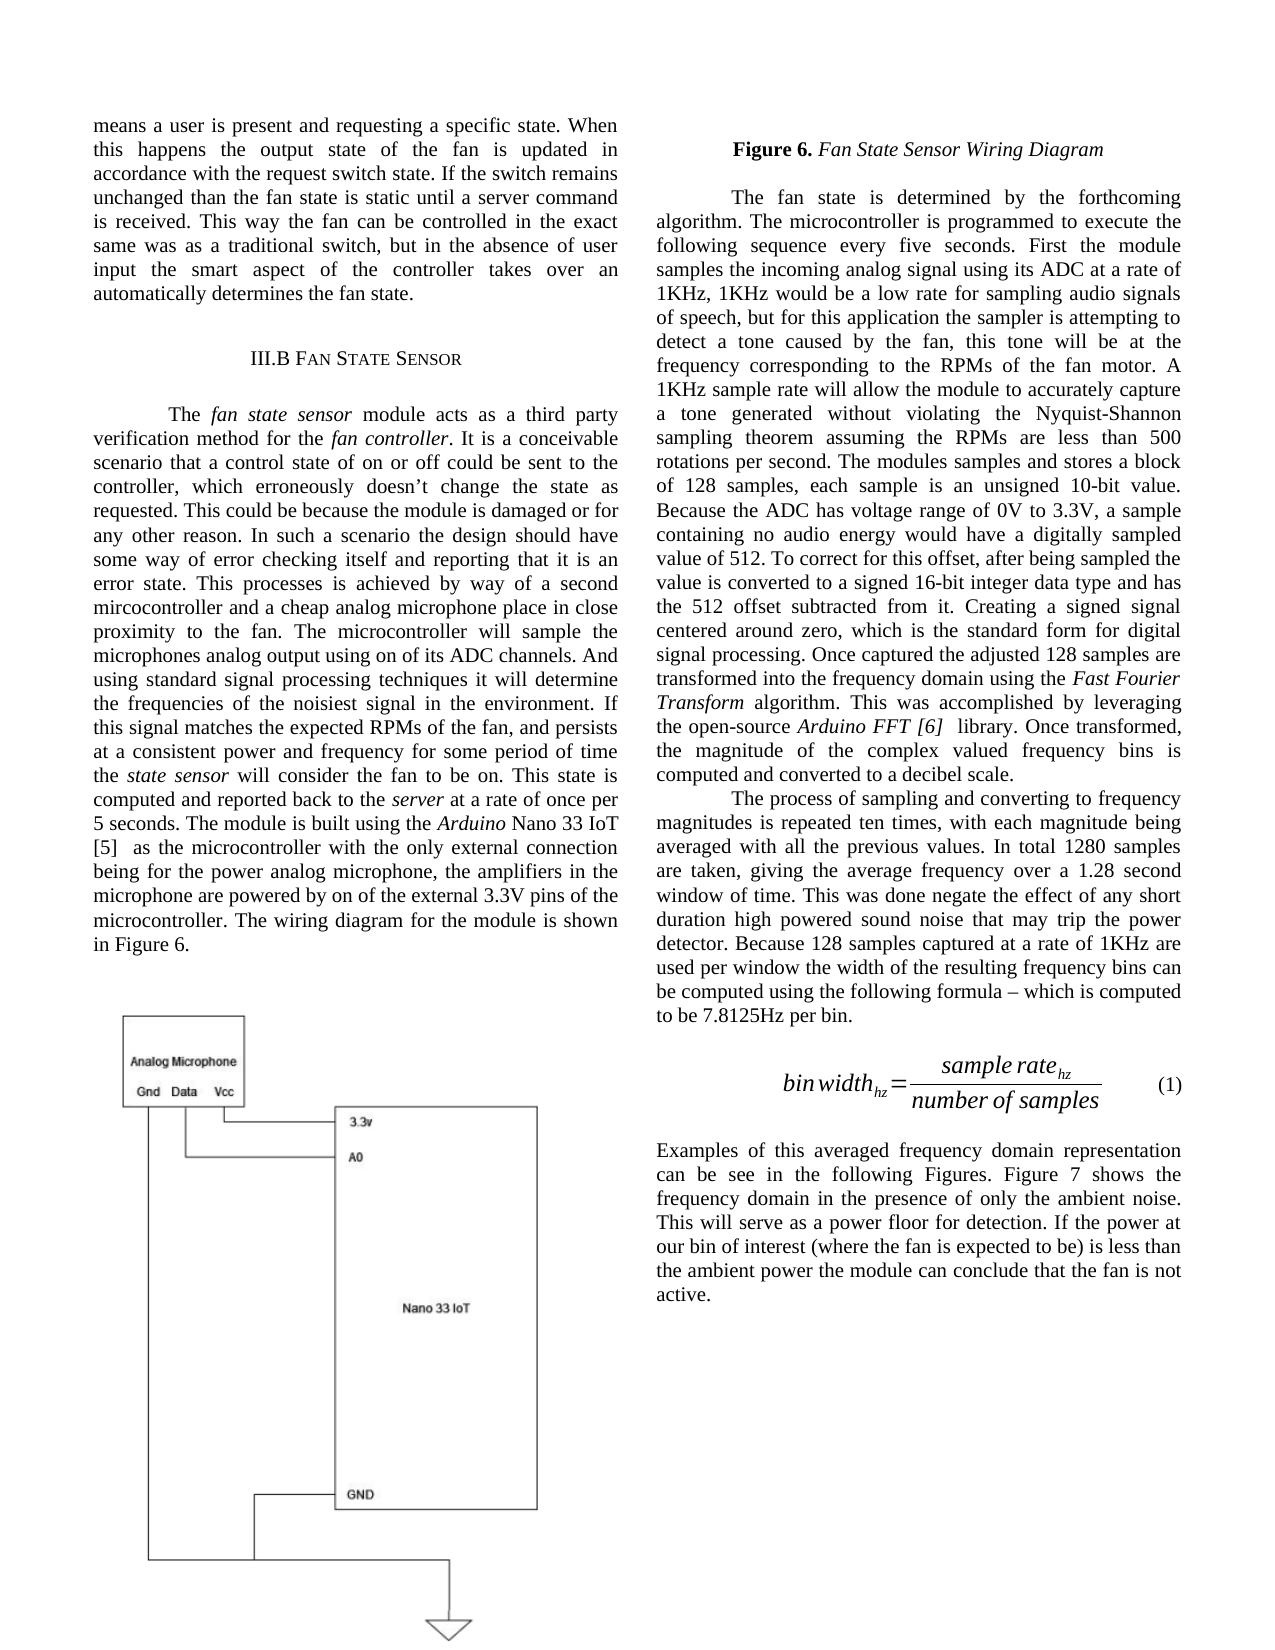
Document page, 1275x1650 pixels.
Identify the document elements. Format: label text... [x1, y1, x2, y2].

text The fan state sensor module acts as a third party verification method for the fan controller. It is a conceivable scenario that a control state of on or off could be sent to the controller, which erroneously doesn’t change the state as requested. This could be because the module is damaged or for any other reason. In such a scenario the design should have some way of error checking itself and reporting that it is an error state. This processes is achieved by way of a second mircocontroller and a cheap analog microphone place in close proximity to the fan. The microcontroller will sample the microphones analog output using on of its ADC channels. And using standard signal processing techniques it will determine the frequencies of the noisiest signal in the environment. If this signal matches the expected RPMs of the fan, and persists at a consistent power and frequency for some period of time the state sensor will consider the fan to be on. This state is computed and reported back to the server at a rate of once per 5 seconds. The module is built using the Arduino Nano 33 IoT [5] as the microcontroller with the only external connection being for the power analog microphone, the amplifiers in the microphone are powered by on of the external 3.3V pins of the microcontroller. The wiring diagram for the module is shown in Figure 6. [93, 402, 619, 956]
picture [110, 1003, 601, 1648]
text The fan state is determined by the forthcoming algorithm. The microcontroller is programmed to execute the following sequence every five seconds. First the module samples the incoming analog signal using its ADC at a rate of 1KHz, 1KHz would be a low rate for sampling audio signals of speech, but for this application the sampler is attempting to detect a tone caused by the fan, this tone will be at the frequency corresponding to the RPMs of the fan motor. A 1KHz sample rate will allow the module to accurately capture a tone generated without violating the Nyquist-Shannon sampling theorem assuming the RPMs are less than 500 rotations per second. The modules samples and stores a block of 128 samples, each sample is an unsigned 10-bit value. Because the ADC has voltage range of 0V to 3.3V, a sample containing no audio energy would have a digitally sampled value of 512. To correct for this offset, after being sampled the value is converted to a signed 16-bit integer data type and has the 512 offset subtracted from it. Creating a signed signal centered around zero, which is the standard form for digital signal processing. Once captured the adjusted 128 samples are transformed into the frequency domain using the Fast Fourier Transform algorithm. This was accomplished by leveraging the open-source Arduino FFT [6] library. Once transformed, the magnitude of the complex valued frequency bins is computed and converted to a decibel scale. [656, 185, 1182, 786]
text (1) [656, 1051, 1182, 1114]
text means a user is present and requesting a specific state. When this happens the output state of the fan is updated in accordance with the request switch state. If the switch remains unchanged than the fan state is static until a server command is received. This way the fan can be controlled in the exact same was as a traditional switch, but in the absence of user input the smart aspect of the controller takes over an automatically determines the fan state. [93, 112, 619, 305]
text Figure 6. Fan State Sensor Wiring Diagram [656, 137, 1182, 161]
text Examples of this averaged frequency domain representation can be see in the following Figures. Figure 7 shows the frequency domain in the presence of only the ambient noise. This will serve as a power floor for detection. If the power at our bin of interest (where the fan is expected to be) is less than the ambient power the module can conclude that the fan is not active. [656, 1138, 1182, 1306]
text The process of sampling and converting to frequency magnitudes is repeated ten times, with each magnitude being averaged with all the previous values. In total 1280 samples are taken, giving the average frequency over a 1.28 second window of time. This was done negate the effect of any short duration high powered sound noise that may trip the power detector. Because 128 samples captured at a rate of 1KHz are used per window the width of the resulting frequency bins can be computed using the following formula – which is computed to be 7.8125Hz per bin. [656, 786, 1182, 1027]
subtitle III.B Fan State Sensor [93, 346, 619, 370]
